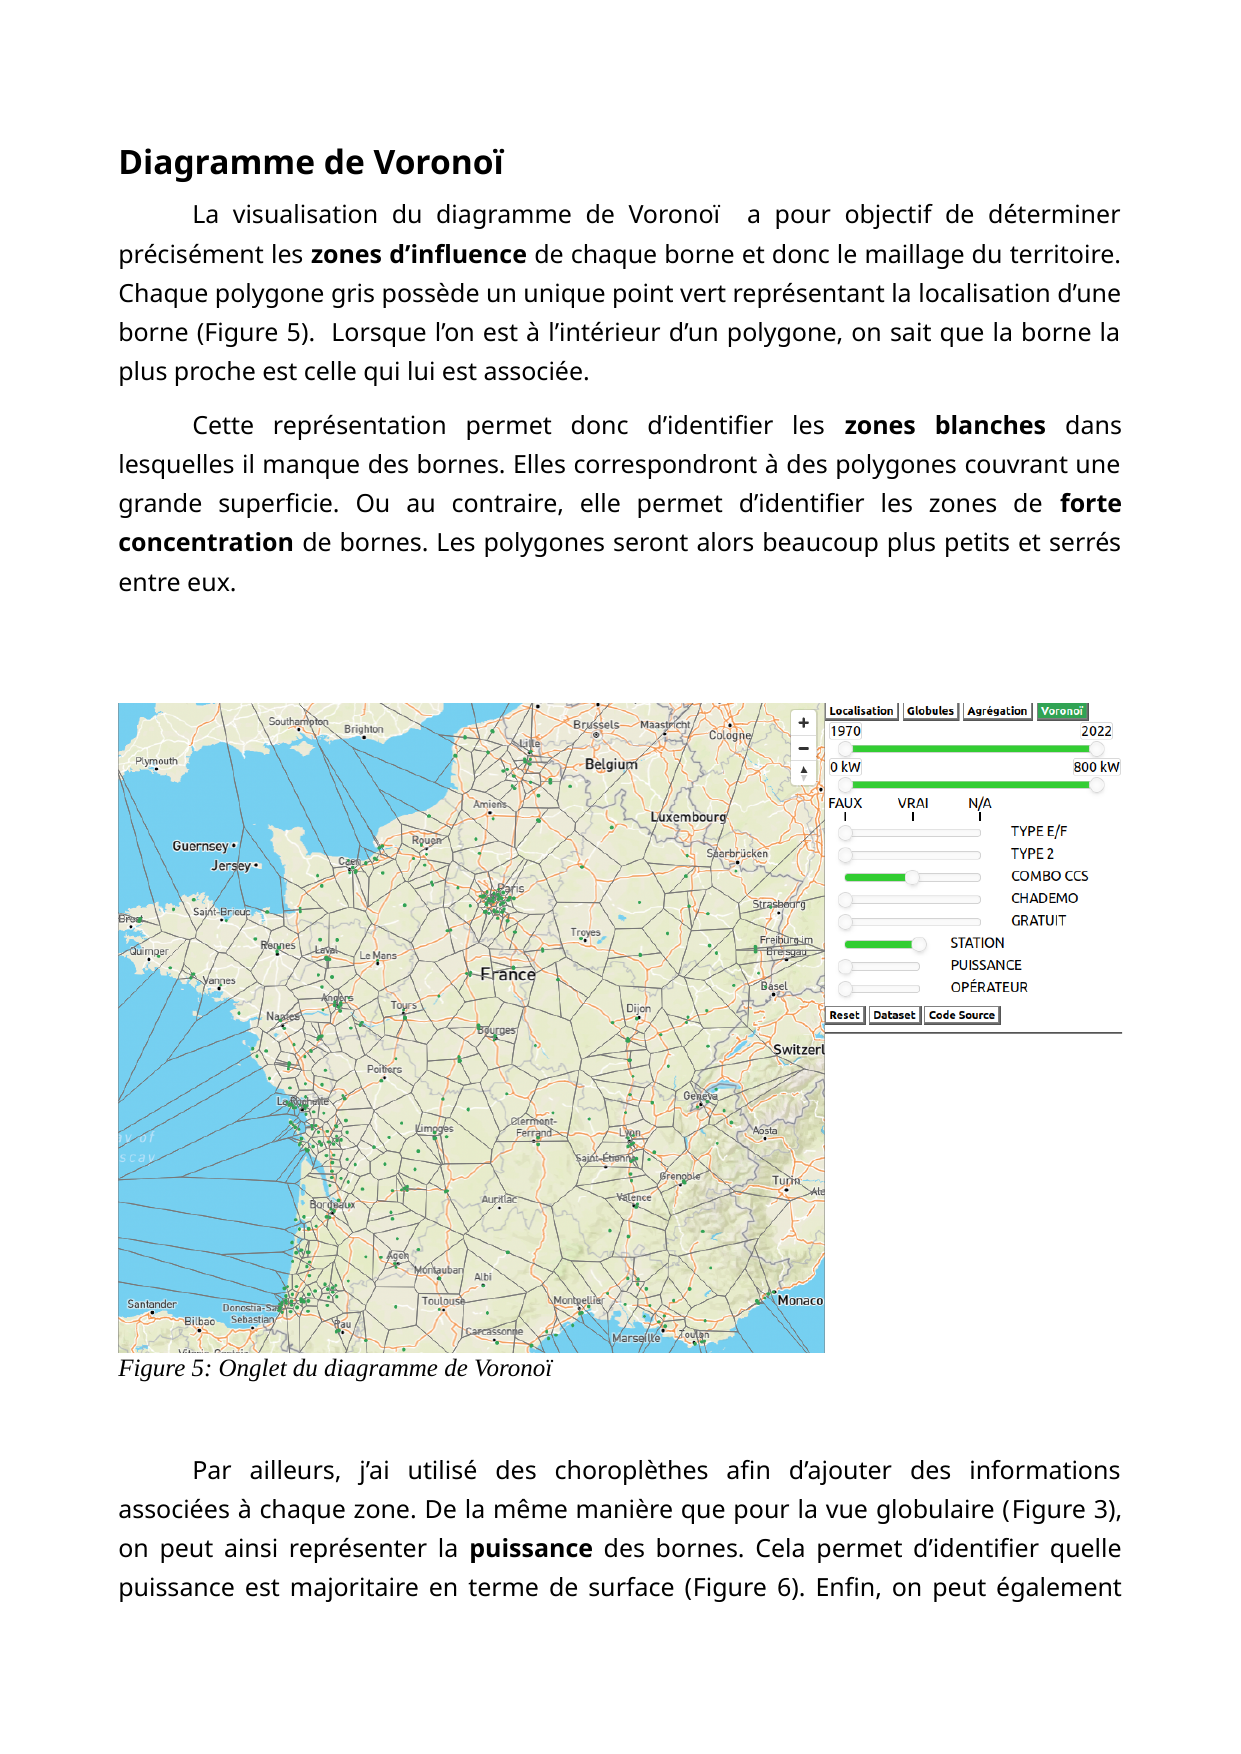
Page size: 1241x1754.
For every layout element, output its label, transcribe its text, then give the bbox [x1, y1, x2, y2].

text Cette représentation permet donc d’identifier les zones blanches dans lesquelles il manque des bornes. Elles correspondront à des polygones couvrant une grande superficie. Ou au contraire, elle permet d’identifier les zones de forte concentration de bornes. Les polygones seront alors beaucoup plus petits et serrés entre eux. [118, 408, 1122, 598]
picture [118, 703, 1123, 1353]
text La visualisation du diagramme de Voronoï a pour objectif de déterminer précisément les zones d’influence de chaque borne et donc le maillage du territoire. Chaque polygone gris possède un unique point vert représentant la localisation d’une borne (Figure 5). Lorsque l’on est à l’intérieur d’un polygone, on sait que la borne la plus proche est celle qui lui est associée. [118, 197, 1122, 388]
text Par ailleurs, j’ai utilisé des choroplèthes afin d’ajouter des informations associées à chaque zone. De la même manière que pour la vue globulaire (Figure 3), on peut ainsi représenter la puissance des bornes. Cela permet d’identifier quelle puissance est majoritaire en terme de surface (Figure 6). Enfin, on peut également [118, 1452, 1122, 1604]
subtitle Diagramme de Voronoï [118, 139, 1122, 185]
text Figure 5: Onglet du diagramme de Voronoï [118, 1353, 1122, 1382]
